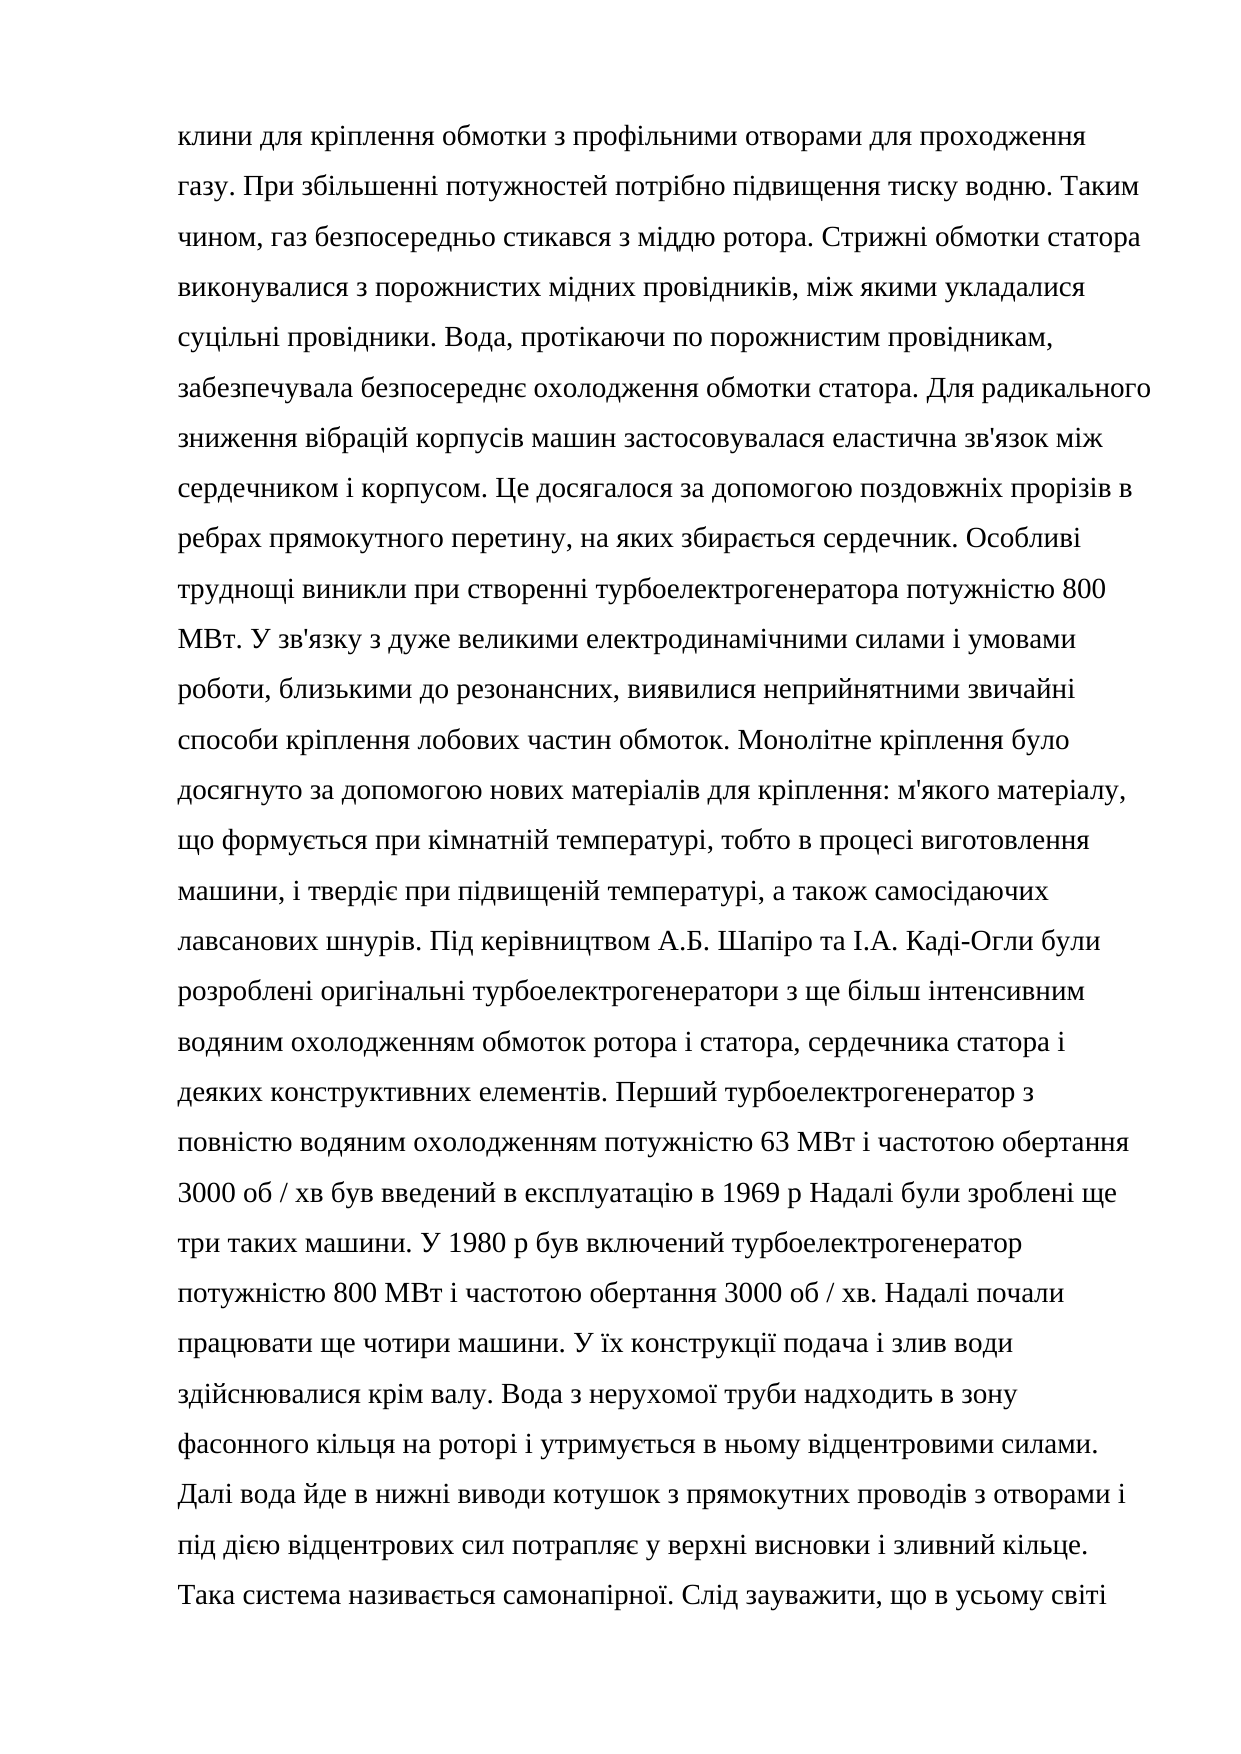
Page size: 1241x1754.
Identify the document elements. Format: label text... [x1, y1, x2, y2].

text - клини для кріплення обмотки з профільними отворами для проходження газу. При збільшенні потужностей потрібно підвищення тиску водню. Таким чином, газ безпосередньо стикався з міддю ротора. Стрижні обмотки статора виконувалися з порожнистих мідних провідників, між якими укладалися суцільні провідники. Вода, протікаючи по порожнистим провідникам, забезпечувала безпосереднє охолодження обмотки статора. Для радикального зниження вібрацій корпусів машин застосовувалася еластична зв'язок між сердечником і корпусом. Це досягалося за допомогою поздовжніх прорізів в ребрах прямокутного перетину, на яких збирається сердечник. Особливі труднощі виникли при створенні турбоелектрогенератора потужністю 800 МВт. У зв'язку з дуже великими електродинамічними силами і умовами роботи, близькими до резонансних, виявилися неприйнятними звичайні способи кріплення лобових частин обмоток. Монолітне кріплення було досягнуто за допомогою нових матеріалів для кріплення: м'якого матеріалу, що формується при кімнатній температурі, тобто в процесі виготовлення машини, і твердіє при підвищеній температурі, а також самосідаючих лавсанових шнурів. Під керівництвом А.Б. Шапіро та І.А. Каді-Огли були розроблені оригінальні турбоелектрогенератори з ще більш інтенсивним водяним охолодженням обмоток ротора і статора, сердечника статора і деяких конструктивних елементів. Перший турбоелектрогенератор з повністю водяним охолодженням потужністю 63 МВт і частотою обертання 3000 об / хв був введений в експлуатацію в 1969 р Надалі були зроблені ще три таких машини. У 1980 р був включений турбоелектрогенератор потужністю 800 МВт і частотою обертання 3000 об / хв. Надалі почали працювати ще чотири машини. У їх конструкції подача і злив води здійснювалися крім валу. Вода з нерухомої труби надходить в зону фасонного кільця на роторі і утримується в ньому відцентровими силами. Далі вода йде в нижні виводи котушок з прямокутних проводів з отворами і під дією відцентрових сил потрапляє у верхні висновки і зливний кільце. Така система називається самонапірної. Слід зауважити, що в усьому світі [177, 118, 1152, 1611]
